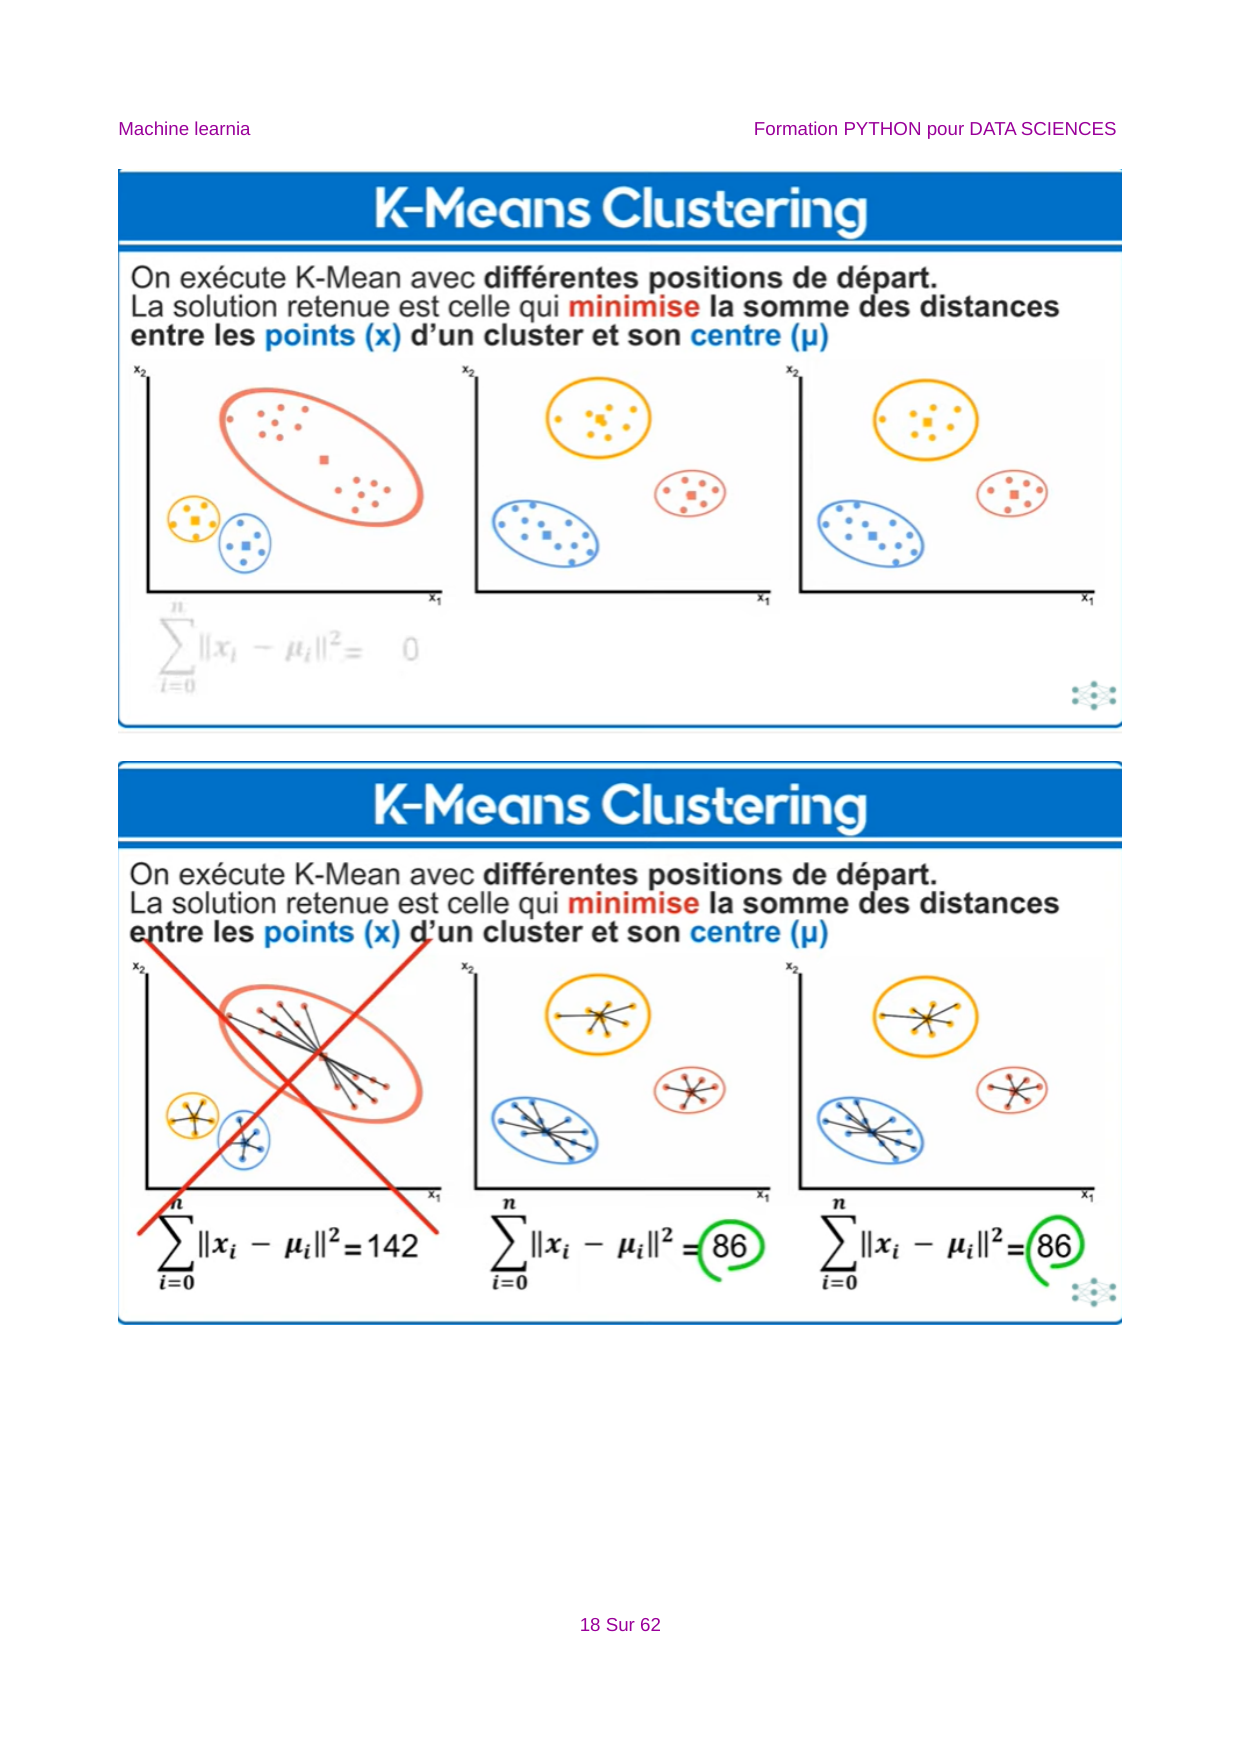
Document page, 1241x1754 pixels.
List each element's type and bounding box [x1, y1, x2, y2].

picture [118, 169, 1122, 734]
picture [118, 761, 1122, 1325]
